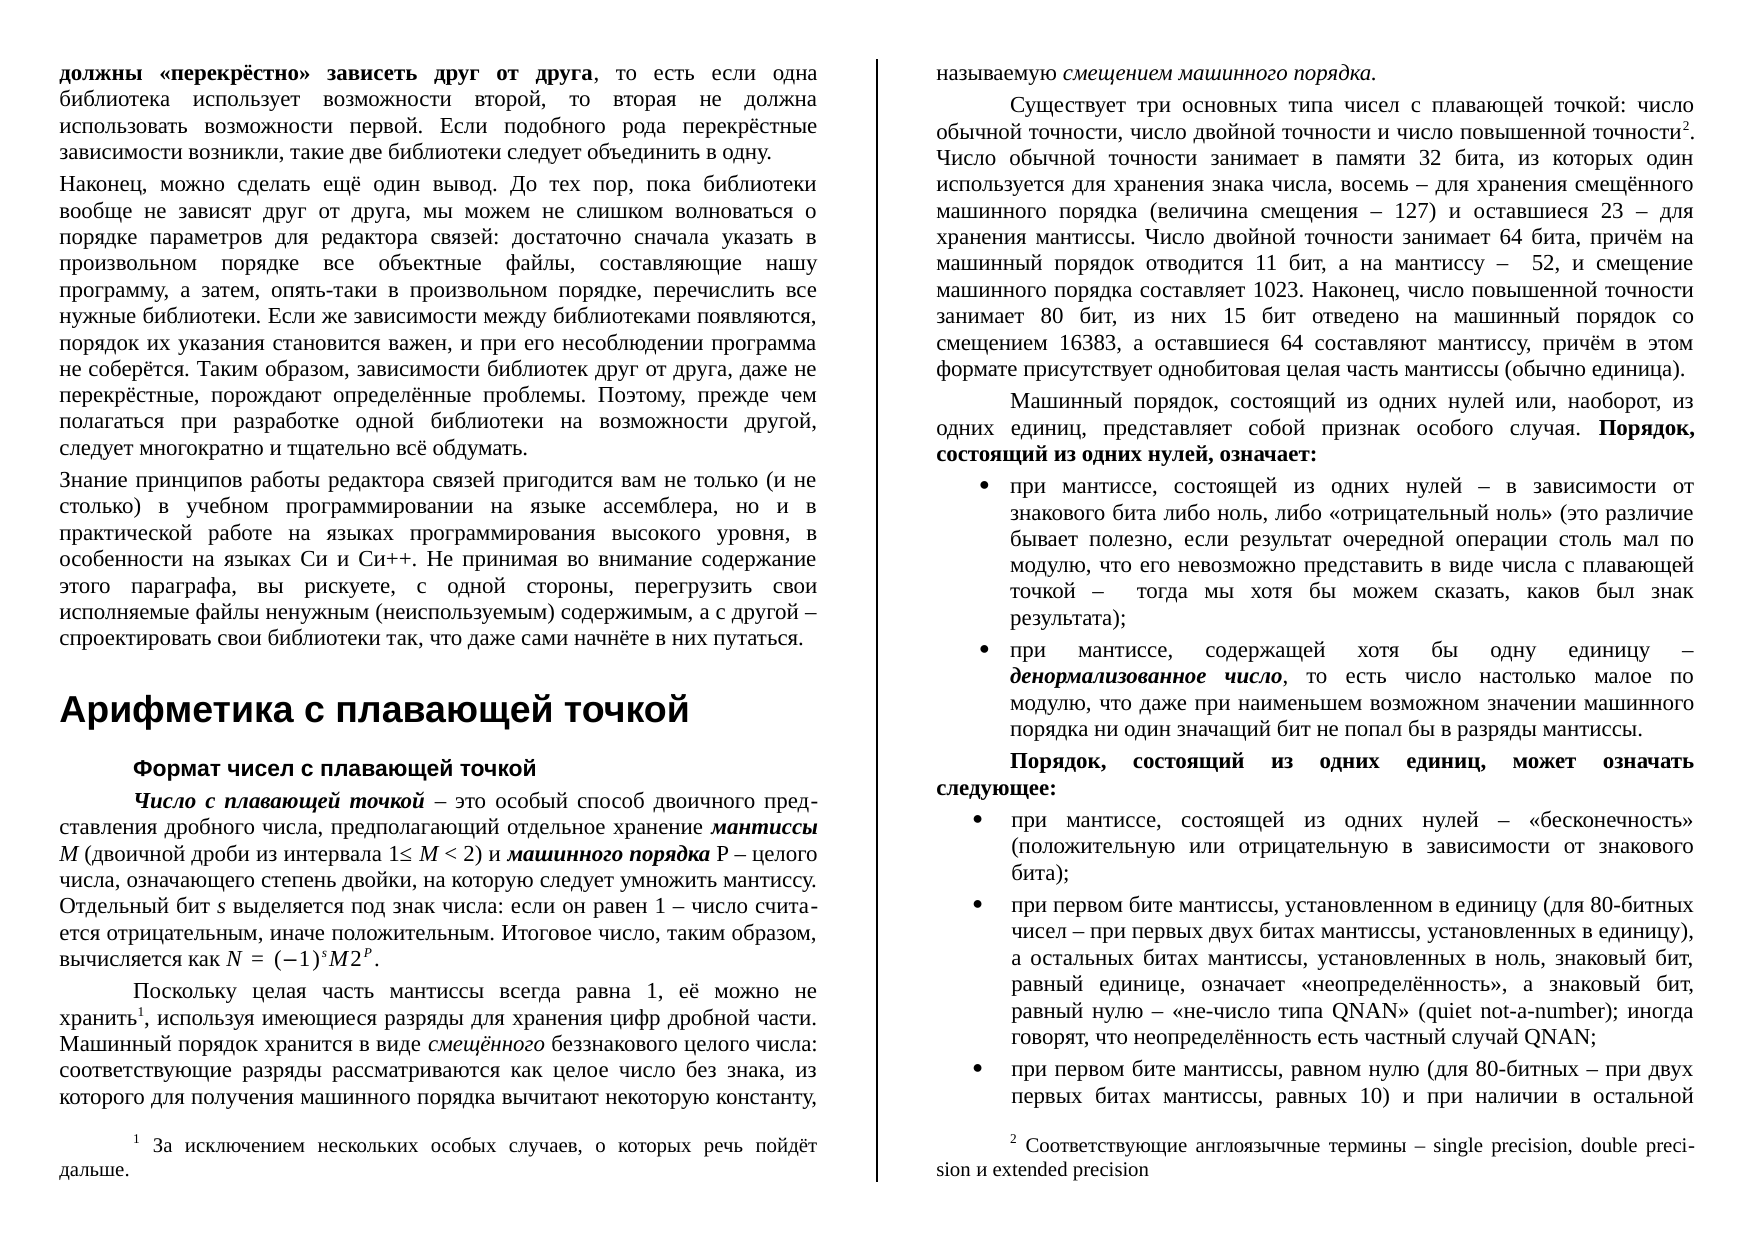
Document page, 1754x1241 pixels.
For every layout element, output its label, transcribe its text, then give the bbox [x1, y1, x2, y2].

list при мантиссе, состоящей из одних нулей – «бесконечность» (положительную или отрицательную в зависимости от знакового бита); [973, 806, 1695, 885]
text Число с плавающей точкой – это особый способ двоичного пред­став­ления дробного числа, предполагающий отдельное хранение мантиссы M (двоичной дроби из интервала 1≤ M < 2) и машинного порядка P – целого числа, означающего степень двойки, на которую следует умножить мантиссу. Отдельный бит s выделяется под знак числа: если он равен 1 – число счита­ется отрицательным, иначе положительным. Итоговое число, таким образом, вычисляется как N = (–1)sM2P. [59, 787, 818, 972]
text Знание принципов работы редактора связей пригодится вам не только (и не столько) в учебном программировании на языке ассемблера, но и в практической работе на языках программирования высокого уровня, в особенности на языках Си и Си++. Не принимая во внимание содержание этого параграфа, вы рискуете, с одной стороны, перегрузить свои исполняемые файлы ненужным (неиспользуемым) содержимым, а с другой – спроектировать свои библиотеки так, что даже сами начнёте в них путаться. [59, 466, 818, 651]
text Соответствующие англоязычные термины – single precision, double preci­sion и extended precision [936, 1131, 1695, 1181]
text Поскольку целая часть мантиссы всегда равна 1, её можно не хранить, используя имеющиеся разряды для хранения цифр дробной части. Машинный порядок хранится в виде смещённого беззнакового целого числа: соответствующие разряды рассматриваются как целое число без знака, из которого для получения машинного порядка вычитают некоторую константу, [59, 977, 818, 1109]
text Формат чисел с плавающей точкой [59, 755, 818, 781]
list при первом бите мантиссы, равном нулю (для 80-битных – при двух первых битах мантиссы, равных 10) и при наличии в остальной [973, 1055, 1695, 1108]
subtitle Арифметика с плавающей точкой [59, 687, 818, 731]
list при мантиссе, состоящей из одних нулей – в зависимости от знакового бита либо ноль, либо «отрицательный ноль» (это различие бывает полезно, если результат очередной операции столь мал по модулю, что его невозможно представить в виде числа с плавающей точкой – тогда мы хотя бы можем сказать, каков был знак результата); [980, 472, 1695, 630]
text Существует три основных типа чисел с плавающей точкой: число обычной точности, число двойной точности и число повышенной точности. Число обычной точности занимает в памяти 32 бита, из которых один используется для хранения знака числа, восемь – для хранения смещённого машинного порядка (величина смещения – 127) и оставшиеся 23 – для хранения мантиссы. Число двойной точности занимает 64 бита, причём на машинный порядок отводится 11 бит, а на мантиссу – 52, и смещение машинного порядка составляет 1023. Наконец, число повышенной точности занимает 80 бит, из них 15 бит отведено на машинный порядок со смещением 16383, а оставшиеся 64 составляют мантиссу, причём в этом формате присутствует однобитовая целая часть мантиссы (обычно единица). [936, 91, 1695, 381]
text должны «перекрёстно» зависеть друг от друга, то есть если одна библиотека использует возможности второй, то вторая не должна использовать возможности первой. Если подобного рода перекрёстные зависимости возникли, такие две библиотеки следует объединить в одну. [59, 59, 818, 164]
text Наконец, можно сделать ещё один вывод. До тех пор, пока библиотеки вообще не зависят друг от друга, мы можем не слишком волноваться о порядке параметров для редактора связей: достаточно сначала указать в произвольном порядке все объектные файлы, составляющие нашу программу, а затем, опять-таки в произвольном порядке, перечислить все нужные библиотеки. Если же зависимости между библиотеками появляются, порядок их указания становится важен, и при его несоблюдении программа не соберётся. Таким образом, зависимости библиотек друг от друга, даже не перекрёстные, порождают определённые проблемы. Поэтому, прежде чем полагаться при разработке одной библиотеки на возможности другой, следует многократно и тщательно всё обдумать. [59, 170, 818, 460]
list при мантиссе, содержащей хотя бы одну единицу – денормализованное число, то есть число настолько малое по модулю, что даже при наименьшем возможном значении машинного порядка ни один значащий бит не попал бы в разряды мантиссы. [980, 636, 1695, 742]
text За исключением нескольких особых случаев, о которых речь пойдёт дальше. [59, 1131, 818, 1181]
text Машинный порядок, состоящий из одних нулей или, наоборот, из одних единиц, представляет собой признак особого случая. Порядок, состоящий из одних нулей, означает: [936, 387, 1695, 466]
list при первом бите мантиссы, установленном в единицу (для 80-битных чисел – при первых двух битах мантиссы, установленных в единицу), а остальных битах мантиссы, установленных в ноль, знаковый бит, равный единице, означает «неопределённость», а знаковый бит, равный нулю – «не-число типа QNAN» (quiet not-a-number); иногда говорят, что неопределённость есть частный случай QNAN; [973, 891, 1695, 1049]
text Порядок, состоящий из одних единиц, может означать следующее: [936, 748, 1695, 800]
text называемую смещением машинного порядка. [936, 59, 1695, 85]
